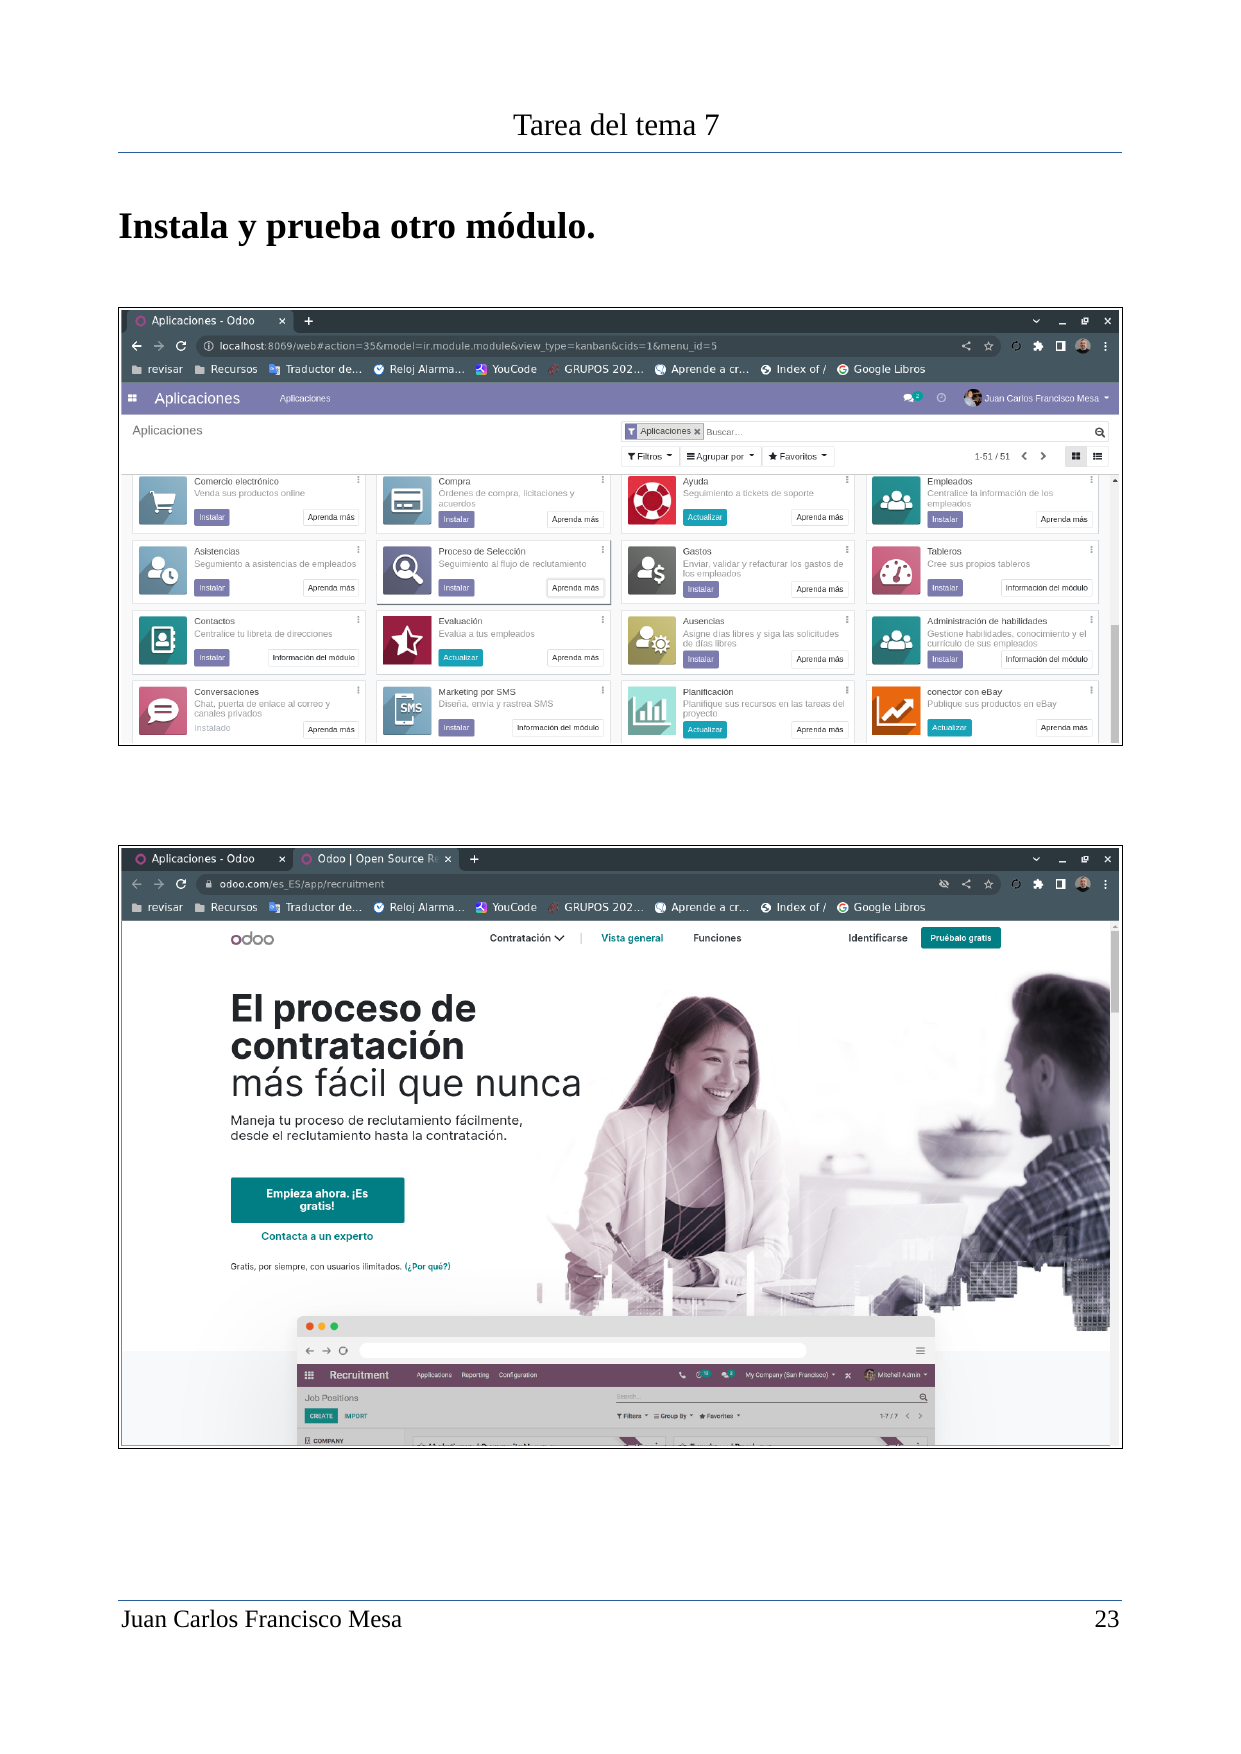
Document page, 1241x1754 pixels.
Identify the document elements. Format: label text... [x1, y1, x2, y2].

subtitle Instala y prueba otro módulo. [118, 204, 1122, 247]
picture [121, 310, 1119, 743]
picture [121, 848, 1119, 1446]
